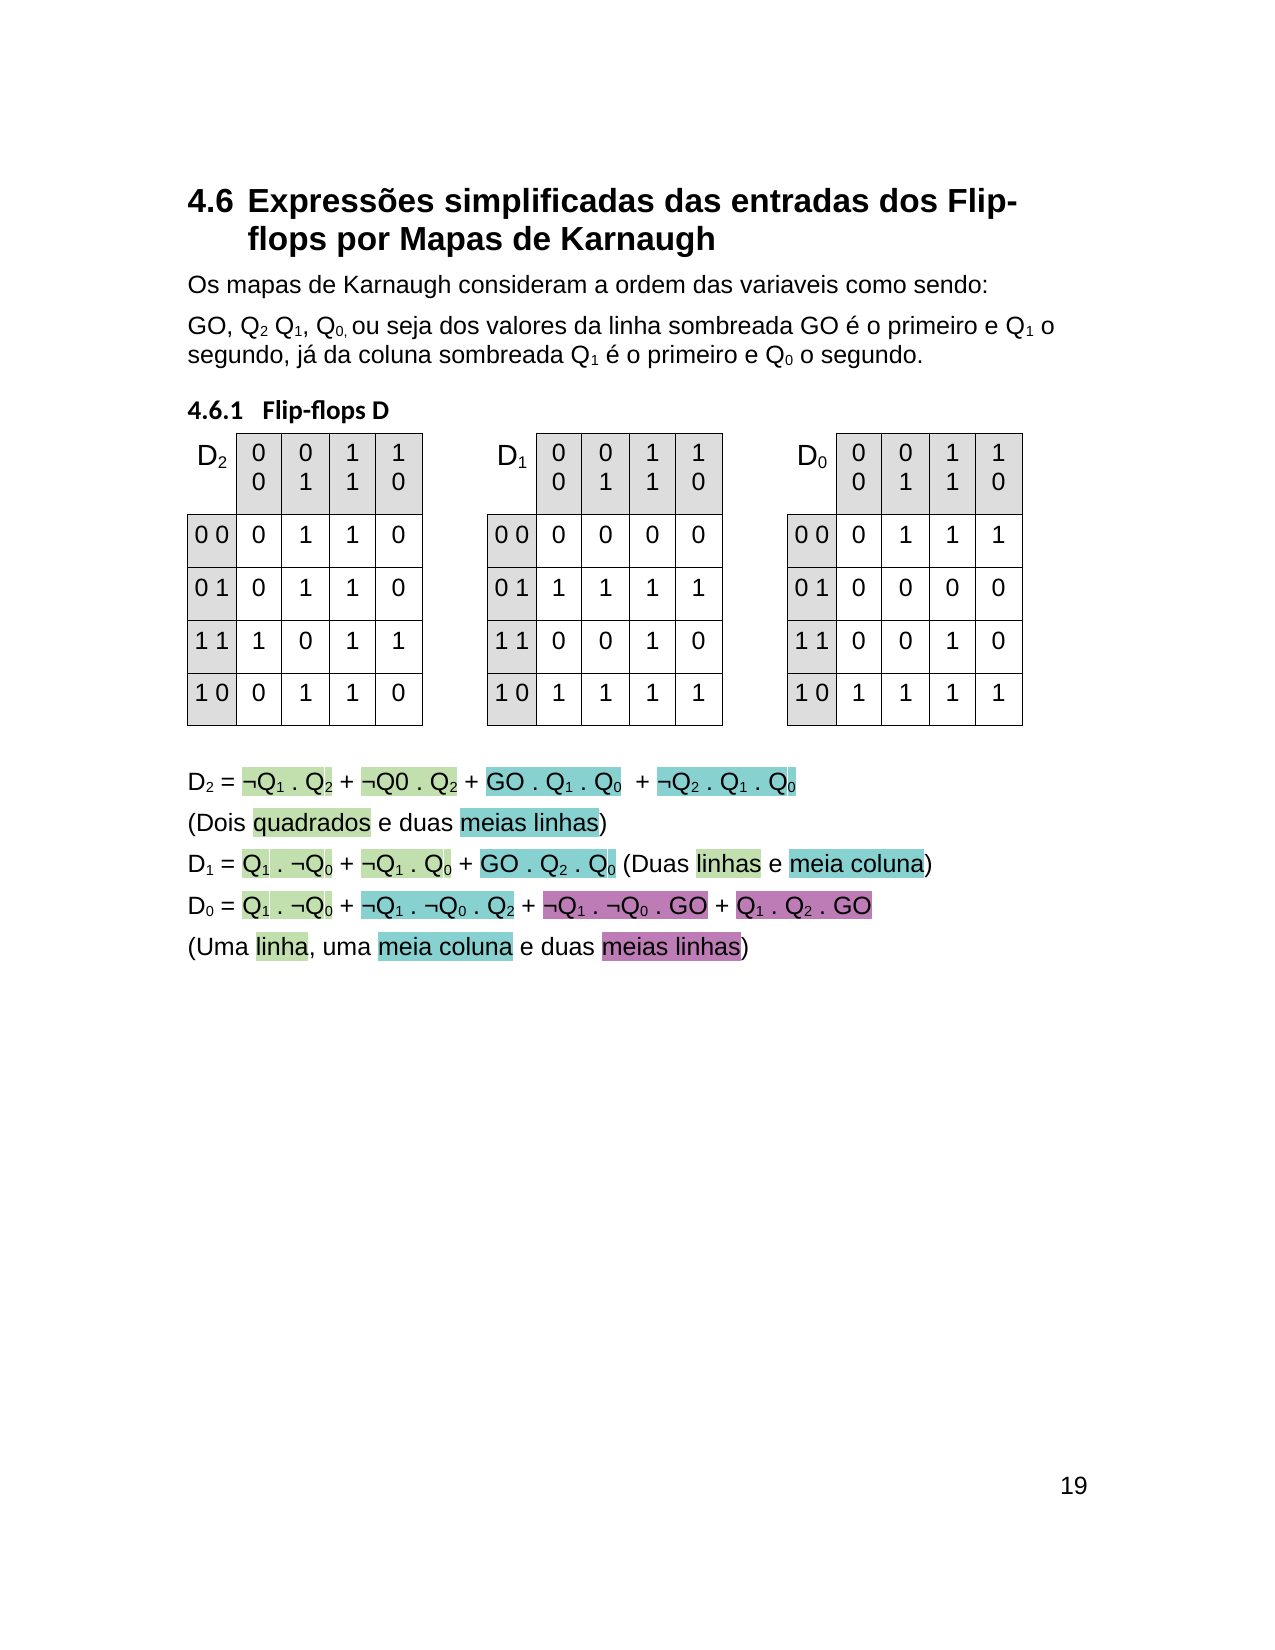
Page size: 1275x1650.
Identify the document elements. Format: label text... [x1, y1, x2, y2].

table_cell 0 [882, 568, 929, 620]
table_cell 0 [237, 568, 281, 620]
table_header 1 0 [376, 434, 422, 514]
table_cell 1 [676, 674, 722, 725]
table_header 0 1 [582, 434, 629, 514]
table_cell 0 [976, 568, 1022, 620]
table_cell 0 [537, 515, 581, 567]
table_cell 1 [330, 515, 375, 567]
table_cell 0 [837, 568, 881, 620]
table_header 1 1 [330, 434, 375, 514]
table_cell 0 1 [188, 568, 236, 620]
table_cell 1 [282, 568, 329, 620]
text D0 = Q1 . ¬Q0 + ¬Q1 . ¬Q0 . Q2 + ¬Q1 . ¬Q0 . GO + Q1 . Q2 . GO [187, 891, 1087, 919]
table_cell 0 0 [488, 515, 536, 567]
table_cell 0 [976, 621, 1022, 673]
table_cell 1 [676, 568, 722, 620]
table_cell 1 [330, 621, 375, 673]
table_cell 1 [882, 674, 929, 725]
text D2 = ¬Q1 . Q2 + ¬Q0 . Q2 + GO . Q1 . Q0 + ¬Q2 . Q1 . Q0 [187, 767, 1087, 796]
table_header 0 0 [537, 434, 581, 514]
table_header 1 1 [630, 434, 675, 514]
table_header 0 1 [882, 434, 929, 514]
table_cell 1 [976, 515, 1022, 567]
table_header [1023, 433, 1087, 726]
table_header 1 0 [676, 434, 722, 514]
table_cell 0 1 [488, 568, 536, 620]
table_cell 0 [882, 621, 929, 673]
table_cell 1 [582, 674, 629, 725]
table_cell 1 [537, 568, 581, 620]
table_cell 1 [837, 674, 881, 725]
table_cell 1 [237, 621, 281, 673]
table_cell 1 [582, 568, 629, 620]
table_cell 0 [837, 515, 881, 567]
table_cell 0 0 [188, 515, 236, 567]
table_header 0 1 [282, 434, 329, 514]
table_cell 1 0 [488, 674, 536, 725]
table_cell 0 [676, 515, 722, 567]
table_header 0 0 [237, 434, 281, 514]
text (Dois quadrados e duas meias linhas) [187, 808, 1087, 837]
table_cell 0 [376, 515, 422, 567]
table_cell 0 [537, 621, 581, 673]
table_cell 1 [930, 621, 975, 673]
table_cell 1 [976, 674, 1022, 725]
table_header D1 [488, 433, 536, 514]
table_cell 1 [376, 621, 422, 673]
table_cell 1 [930, 674, 975, 725]
subtitle Flip-flops D [187, 393, 1087, 426]
table_cell 1 [630, 621, 675, 673]
table_cell 0 [930, 568, 975, 620]
table_cell 1 [537, 674, 581, 725]
table_cell 1 [282, 674, 329, 725]
table_cell 1 1 [488, 621, 536, 673]
table_cell 1 0 [188, 674, 236, 725]
text Os mapas de Karnaugh consideram a ordem das variaveis como sendo: [187, 269, 1087, 298]
table_cell 0 [237, 674, 281, 725]
table_cell 0 [630, 515, 675, 567]
subtitle Expressões simplificadas das entradas dos Flip-flops por Mapas de Karnaugh [179, 177, 1096, 262]
table_cell 1 [882, 515, 929, 567]
table_cell 0 [282, 621, 329, 673]
table_cell 0 [376, 674, 422, 725]
text GO, Q2 Q1, Q0, ou seja dos valores da linha sombreada GO é o primeiro e Q1 o segundo, já da coluna sombreada Q1 é o primeiro e Q0 o segundo. [187, 311, 1087, 368]
table_cell 0 0 [788, 515, 836, 567]
table_header D2 [188, 433, 236, 514]
table_header 1 1 [930, 434, 975, 514]
table_cell 1 [630, 568, 675, 620]
table_cell 1 1 [788, 621, 836, 673]
table_header 0 0 [837, 434, 881, 514]
text D1 = Q1 . ¬Q0 + ¬Q1 . Q0 + GO . Q2 . Q0 (Duas linhas e meia coluna) [187, 849, 1087, 878]
table_cell 0 [676, 621, 722, 673]
table_cell 1 [630, 674, 675, 725]
table_cell 0 [376, 568, 422, 620]
table_cell 1 [282, 515, 329, 567]
table_cell 1 0 [788, 674, 836, 725]
table_cell 1 [330, 674, 375, 725]
table_header [723, 433, 787, 726]
table_header D0 [788, 433, 836, 514]
table_cell 0 [582, 621, 629, 673]
table_cell 0 1 [788, 568, 836, 620]
text (Uma linha, uma meia coluna e duas meias linhas) [187, 932, 1087, 961]
table_cell 1 [330, 568, 375, 620]
table_header [423, 433, 487, 726]
table_cell 1 1 [188, 621, 236, 673]
table_cell 0 [837, 621, 881, 673]
table_cell 1 [930, 515, 975, 567]
table_cell 0 [582, 515, 629, 567]
table_header 1 0 [976, 434, 1022, 514]
table_cell 0 [237, 515, 281, 567]
